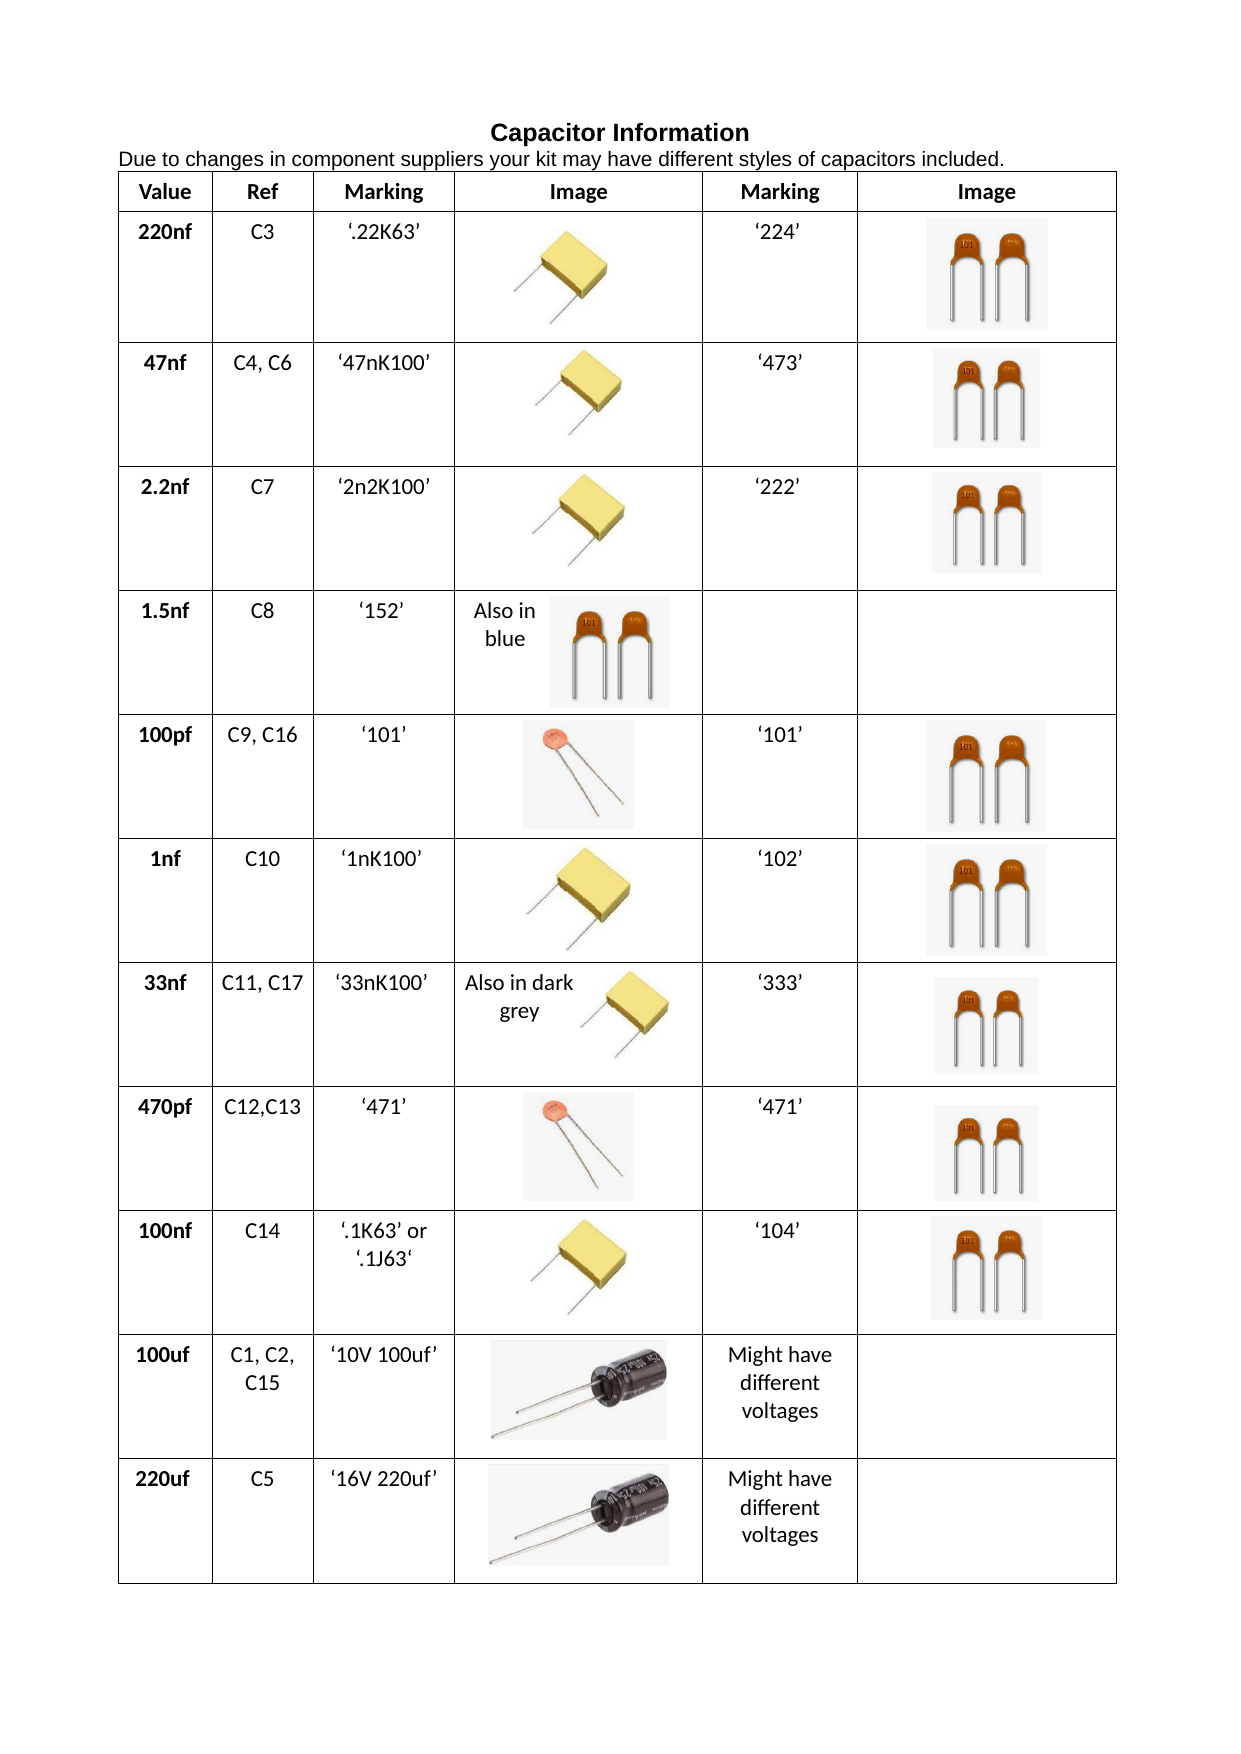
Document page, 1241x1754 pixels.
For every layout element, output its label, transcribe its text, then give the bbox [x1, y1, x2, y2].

table_cell ‘1nK100’ [314, 839, 454, 962]
table_cell ‘152’ [314, 591, 454, 714]
text Capacitor Information [118, 118, 1122, 147]
table_cell [703, 591, 857, 714]
table_cell ‘47nK100’ [314, 343, 454, 466]
picture [931, 1216, 1043, 1320]
table_cell [455, 212, 702, 342]
table_cell ‘471’ [703, 1087, 857, 1210]
table_header Image [858, 172, 1116, 211]
picture [490, 1340, 668, 1440]
text Due to changes in component suppliers your kit may have different styles of capacitors included. [118, 147, 1122, 171]
table_header Marking [703, 172, 857, 211]
table_cell ‘101’ [314, 715, 454, 838]
table_cell [455, 1335, 702, 1458]
table_cell ‘102’ [703, 839, 857, 962]
table_cell 220uf [119, 1459, 212, 1582]
table_cell 100nf [119, 1211, 212, 1334]
table_cell C4, C6 [213, 343, 313, 466]
picture [934, 1105, 1039, 1201]
table_cell ‘.22K63’ [314, 212, 454, 342]
table_cell [858, 963, 1116, 1086]
picture [530, 472, 627, 571]
table_cell 1nf [119, 839, 212, 962]
table_cell 470pf [119, 1087, 212, 1210]
table_cell C10 [213, 839, 313, 962]
picture [578, 968, 671, 1063]
picture [927, 218, 1048, 330]
table_header Image [455, 172, 702, 211]
table_cell [858, 839, 1116, 962]
picture [926, 844, 1048, 956]
table_header Value [119, 172, 212, 211]
table_cell C3 [213, 212, 313, 342]
picture [523, 1092, 634, 1201]
table_cell [455, 467, 702, 590]
table_cell C1, C2, C15 [213, 1335, 313, 1458]
table_cell [858, 1335, 1116, 1458]
picture [533, 348, 624, 440]
picture [932, 472, 1042, 573]
table_cell ‘.1K63’ or ‘.1J63‘ [314, 1211, 454, 1334]
table_cell [455, 1087, 702, 1210]
table_cell C5 [213, 1459, 313, 1582]
picture [511, 228, 609, 329]
table_cell Also in blue [455, 591, 702, 714]
picture [523, 720, 634, 829]
table_cell 1.5nf [119, 591, 212, 714]
table_cell C11, C17 [213, 963, 313, 1086]
table_cell C8 [213, 591, 313, 714]
table_cell 33nf [119, 963, 212, 1086]
table_cell ‘473’ [703, 343, 857, 466]
table_cell [858, 1459, 1116, 1582]
picture [934, 977, 1039, 1074]
table_header Ref [213, 172, 313, 211]
table_cell C12,C13 [213, 1087, 313, 1210]
table_cell 220nf [119, 212, 212, 342]
table_header Marking [314, 172, 454, 211]
table_cell C9, C16 [213, 715, 313, 838]
table_cell C14 [213, 1211, 313, 1334]
table_cell [455, 1459, 702, 1582]
table_cell Might have different voltages [703, 1335, 857, 1458]
table_cell [858, 467, 1116, 590]
table_cell ‘224’ [703, 212, 857, 342]
table_cell 47nf [119, 343, 212, 466]
table_cell Also in dark grey [455, 963, 702, 1086]
table_cell ‘101’ [703, 715, 857, 838]
table_cell ‘33nK100’ [314, 963, 454, 1086]
table_cell ‘16V 220uf’ [314, 1459, 454, 1582]
table_cell ‘2n2K100’ [314, 467, 454, 590]
table_cell ‘10V 100uf’ [314, 1335, 454, 1458]
table_cell 2.2nf [119, 467, 212, 590]
table_cell [455, 715, 702, 838]
table_cell 100pf [119, 715, 212, 838]
table_cell [455, 1211, 702, 1334]
table_cell [455, 343, 702, 466]
table_cell [858, 212, 1116, 342]
table_cell ‘471’ [314, 1087, 454, 1210]
table_cell [455, 839, 702, 962]
table_cell C7 [213, 467, 313, 590]
table_cell Might have different voltages [703, 1459, 857, 1582]
table_cell [858, 591, 1116, 714]
table_cell [858, 1211, 1116, 1334]
picture [524, 844, 633, 956]
table_cell [858, 715, 1116, 838]
table_cell [858, 343, 1116, 466]
table_cell ‘222’ [703, 467, 857, 590]
picture [488, 1464, 669, 1566]
table_cell ‘333’ [703, 963, 857, 1086]
table_cell [858, 1087, 1116, 1210]
picture [933, 348, 1041, 448]
table_cell ‘104’ [703, 1211, 857, 1334]
table_cell 100uf [119, 1335, 212, 1458]
picture [549, 596, 671, 708]
picture [528, 1216, 629, 1320]
picture [926, 720, 1048, 832]
